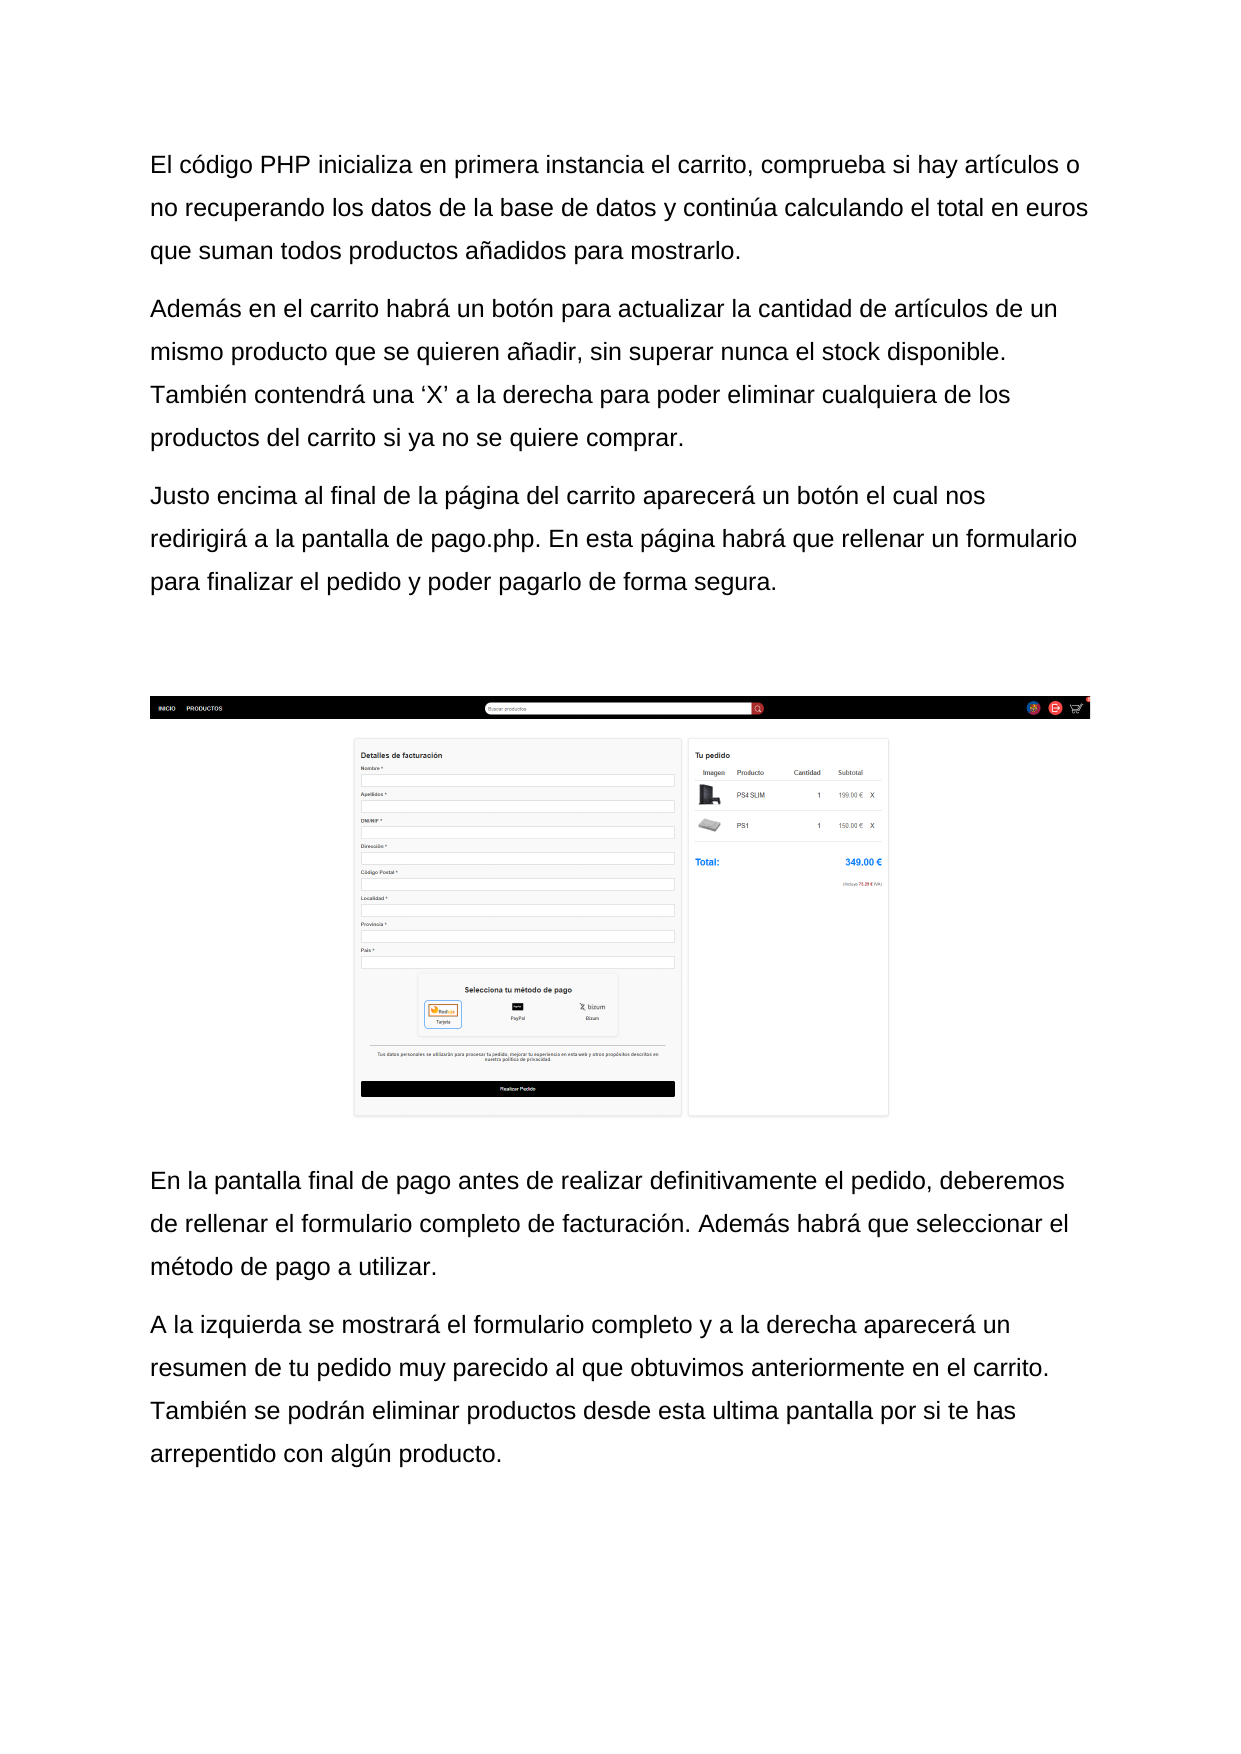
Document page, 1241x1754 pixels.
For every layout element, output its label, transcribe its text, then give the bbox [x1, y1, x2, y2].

text A la izquierda se mostrará el formulario completo y a la derecha aparecerá un resumen de tu pedido muy parecido al que obtuvimos anteriormente en el carrito. También se podrán eliminar productos desde esta ultima pantalla por si te has arrepentido con algún producto. [150, 1310, 1090, 1468]
text El código PHP inicializa en primera instancia el carrito, comprueba si hay artículos o no recuperando los datos de la base de datos y continúa calculando el total en euros que suman todos productos añadidos para mostrarlo. [150, 150, 1090, 265]
text En la pantalla final de pago antes de realizar definitivamente el pedido, deberemos de rellenar el formulario completo de facturación. Además habrá que seleccionar el método de pago a utilizar. [150, 1123, 1090, 1281]
text Justo encima al final de la página del carrito aparecerá un botón el cual nos redirigirá a la pantalla de pago.php. En esta página habrá que rellenar un formulario para finalizar el pedido y poder pagarlo de forma segura. [150, 481, 1090, 596]
text [150, 683, 1090, 696]
picture [150, 696, 1091, 1123]
text Además en el carrito habrá un botón para actualizar la cantidad de artículos de un mismo producto que se quieren añadir, sin superar nunca el stock disponible. También contendrá una ‘X’ a la derecha para poder eliminar cualquiera de los productos del carrito si ya no se quiere comprar. [150, 294, 1090, 452]
